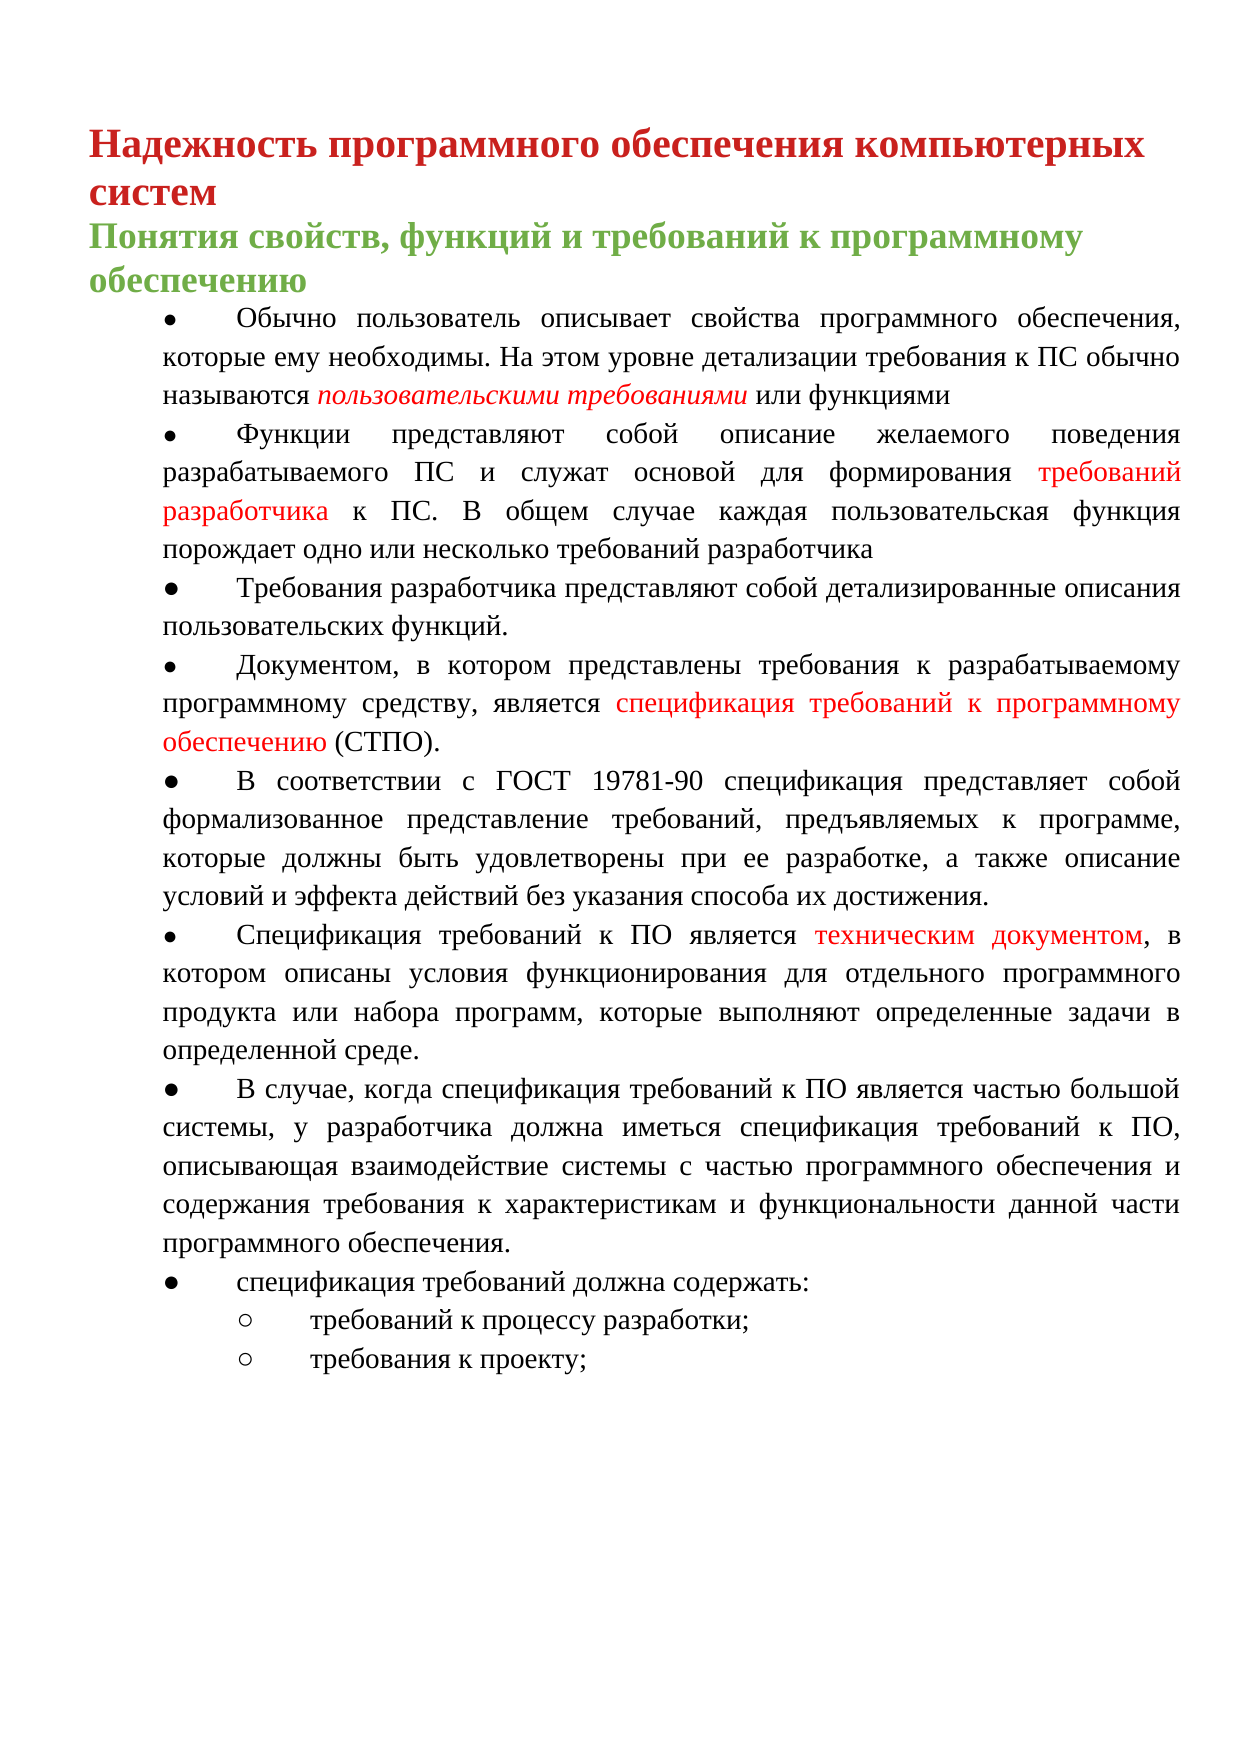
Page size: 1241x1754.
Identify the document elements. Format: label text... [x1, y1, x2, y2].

list спецификация требований должна содержать: [162, 1264, 1181, 1297]
list В соответствии с ГОСТ 19781-90 спецификация представляет собой формализованное представление требований, предъявляемых к программе, которые должны быть удовлетворены при ее разработке, а также описание условий и эффекта действий без указания способа их достижения. [162, 763, 1181, 912]
text Понятия свойств, функций и требований к программному обеспечению [89, 214, 1181, 300]
list Функции представляют собой описание желаемого поведения разрабатываемого ПС и служат основой для формирования требований разработчика к ПС. В общем случае каждая пользовательская функция порождает одно или несколько требований разработчика [162, 416, 1181, 565]
list требования к проекту; [236, 1341, 1181, 1374]
list В случае, когда спецификация требований к ПО является частью большой системы, у разработчика должна иметься спецификация требований к ПО, описывающая взаимодействие системы с частью программного обеспечения и содержания требования к характеристикам и функциональности данной части программного обеспечения. [162, 1071, 1181, 1259]
list Документом, в котором представлены требования к разрабатываемому программному средству, является спецификация требований к программному обеспечению (СТПО). [162, 647, 1181, 758]
list Спецификация требований к ПО является техническим документом, в котором описаны условия функционирования для отдельного программного продукта или набора программ, которые выполняют определенные задачи в определенной среде. [162, 917, 1181, 1066]
text Надежность программного обеспечения компьютерных систем [89, 118, 1181, 214]
list Обычно пользователь описывает свойства программного обеспечения, которые ему необходимы. На этом уровне детализации требования к ПС обычно называются пользовательскими требованиями или функциями [162, 300, 1181, 411]
list Требования разработчика представляют собой детализированные описания пользовательских функций. [162, 570, 1181, 642]
list требований к процессу разработки; [236, 1302, 1181, 1336]
